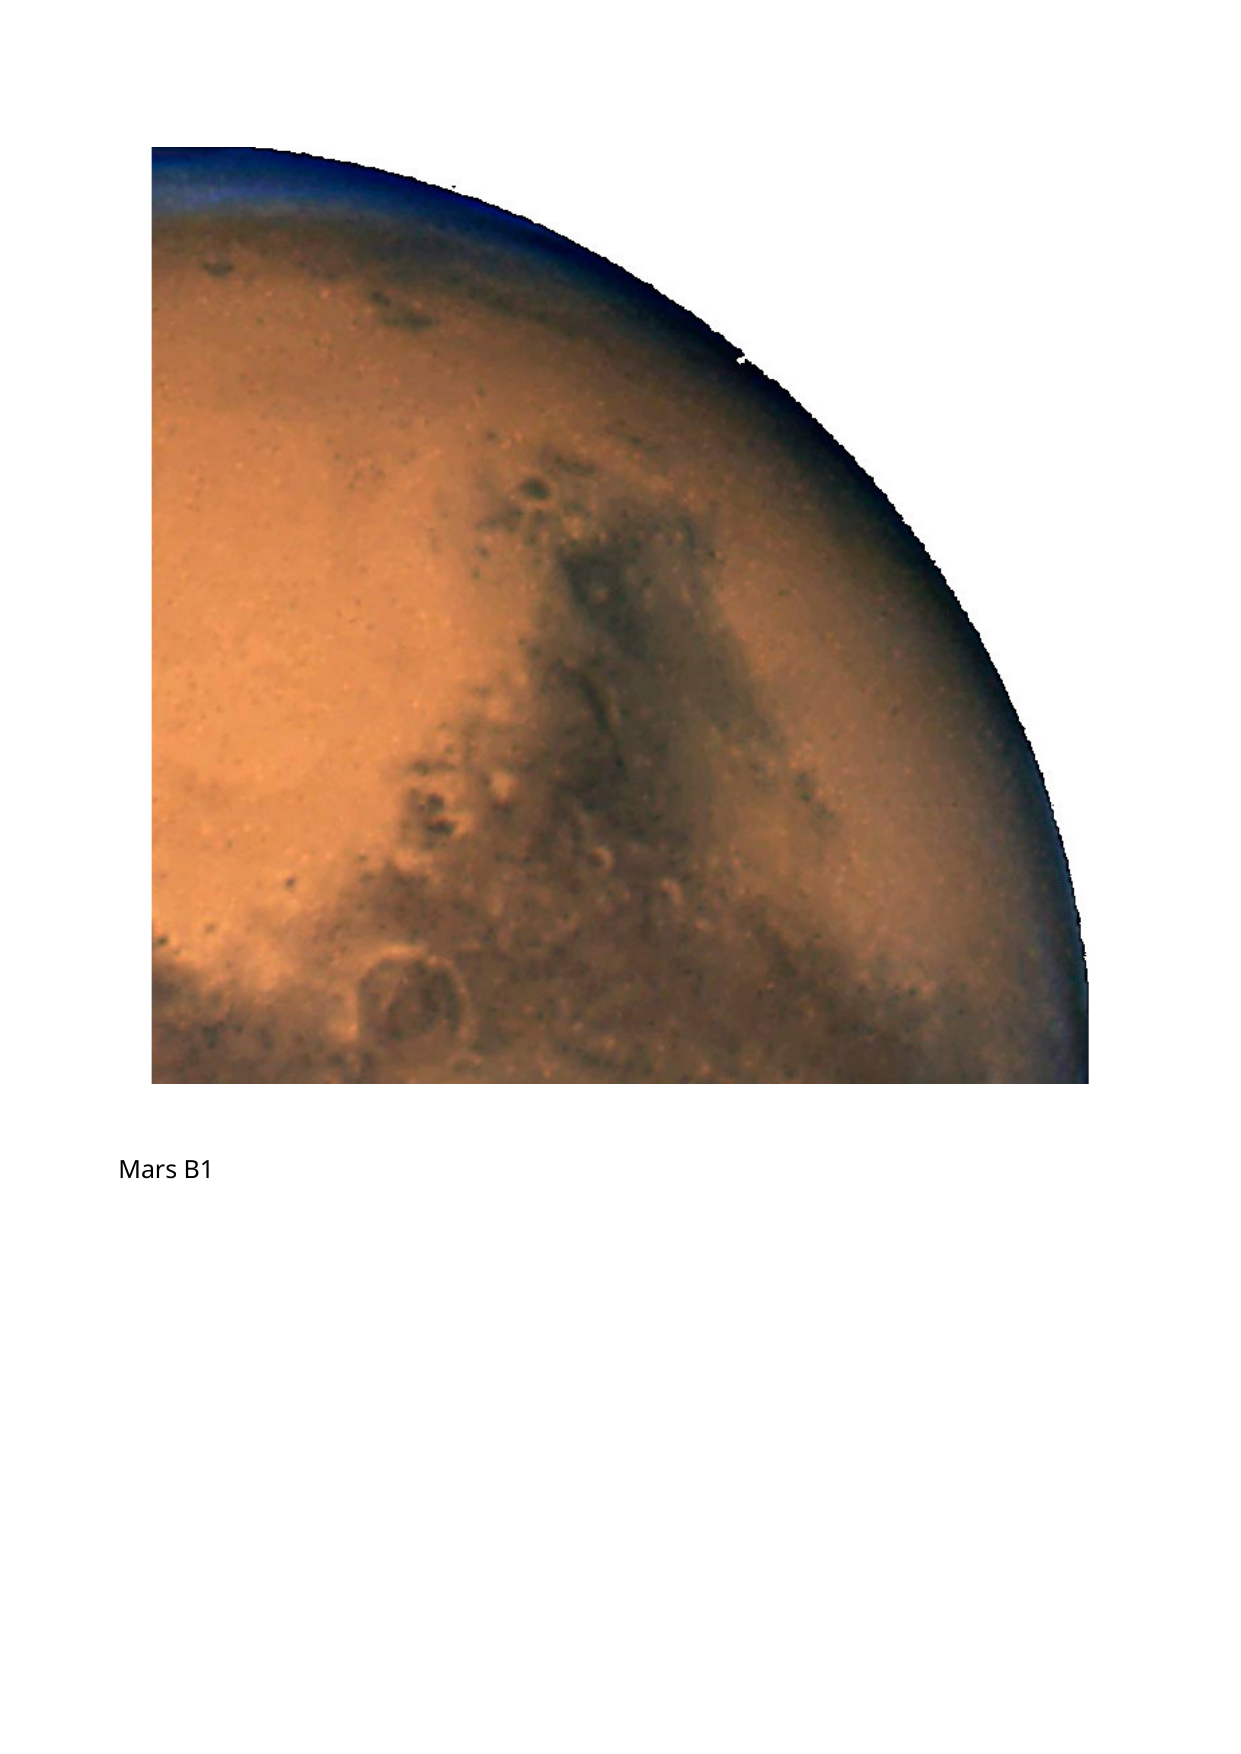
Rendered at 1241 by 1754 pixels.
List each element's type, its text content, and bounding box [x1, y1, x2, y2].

picture [151, 147, 1089, 1084]
text Mars B1 [118, 1152, 1122, 1186]
